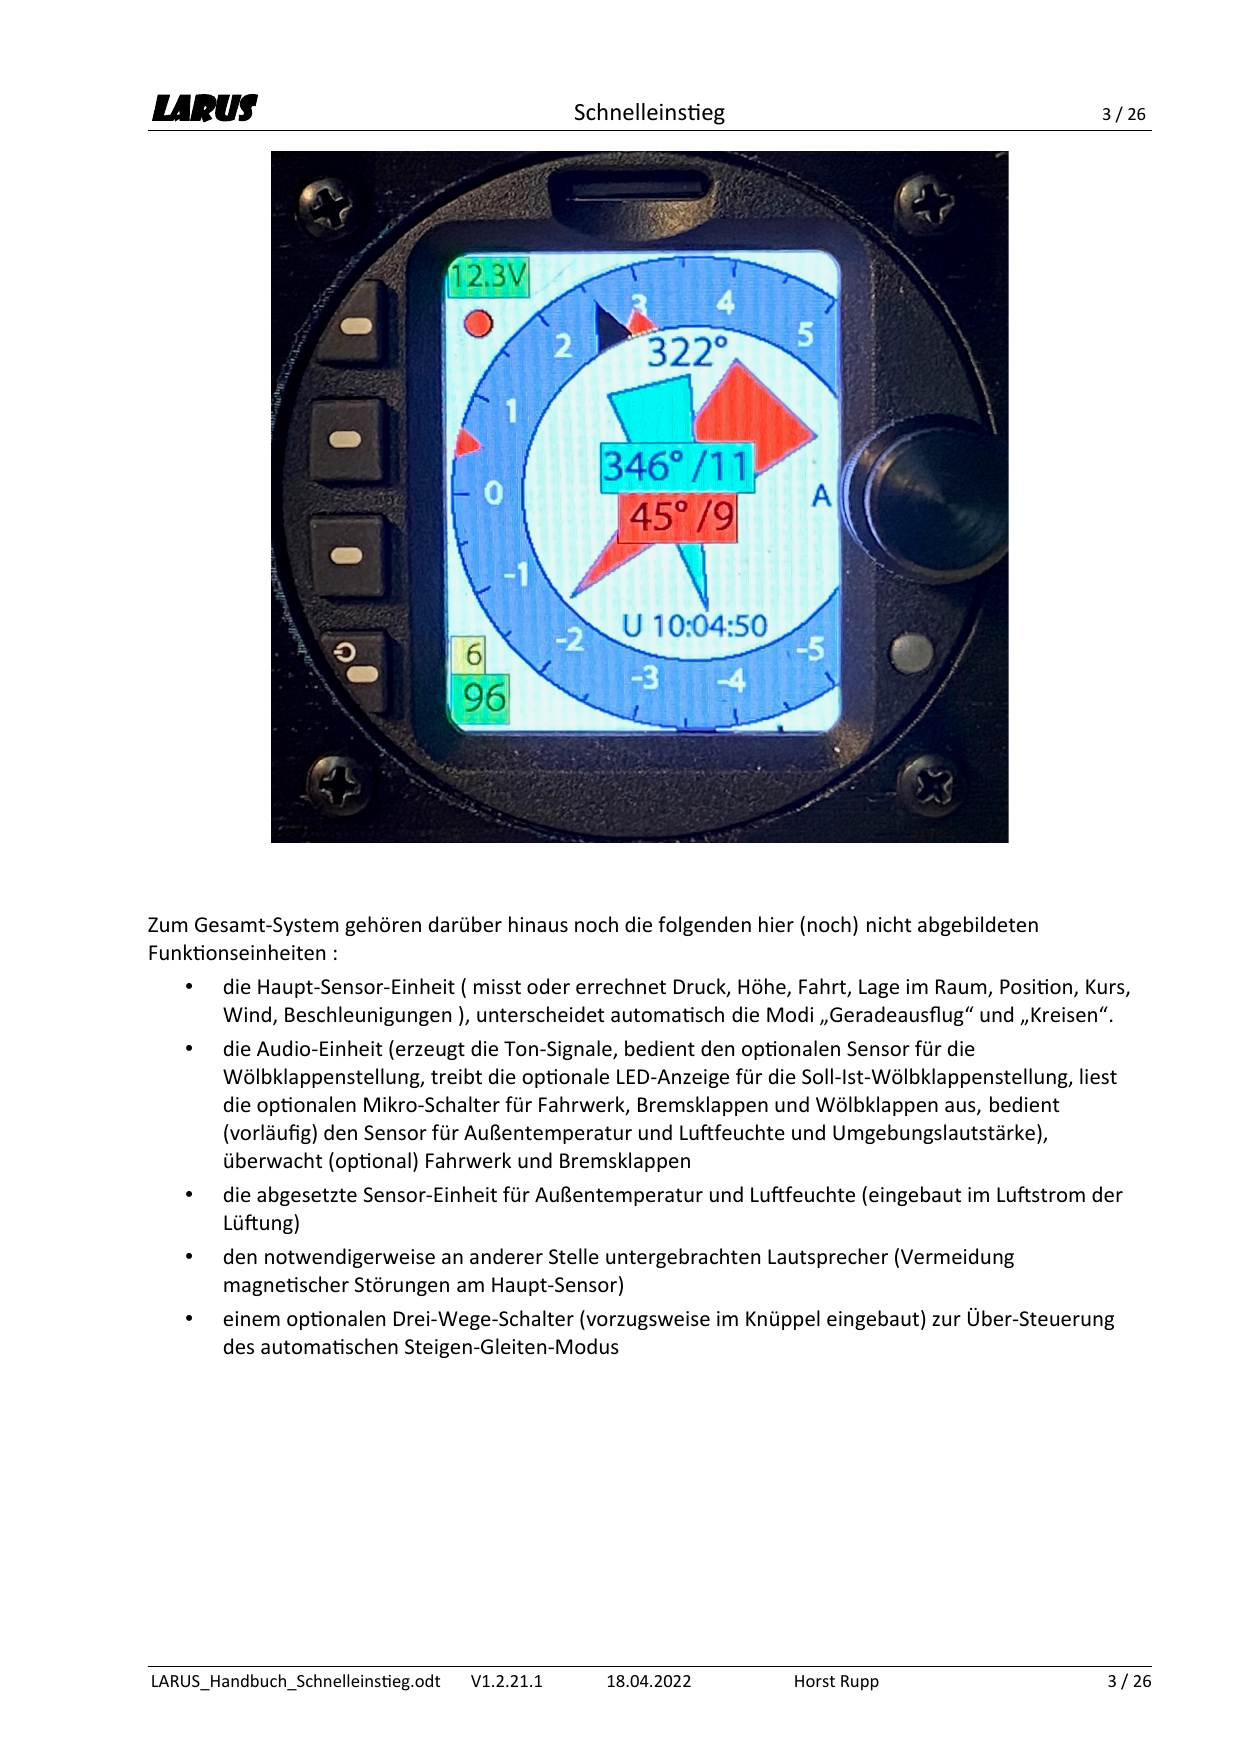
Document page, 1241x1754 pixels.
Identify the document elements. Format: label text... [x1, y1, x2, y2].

list die Audio-Einheit (erzeugt die Ton-Signale, bedient den optionalen Sensor für die Wölbklappenstellung, treibt die optionale LED-Anzeige für die Soll-Ist-Wölbklappenstellung, liest die optionalen Mikro-Schalter für Fahrwerk, Bremsklappen und Wölbklappen aus, bedient (vorläufig) den Sensor für Außentemperatur und Luftfeuchte und Umgebungslautstärke), überwacht (optional) Fahrwerk und Bremsklappen [185, 1034, 1152, 1174]
picture [271, 151, 1009, 843]
text Zum Gesamt-System gehören darüber hinaus noch die folgenden hier (noch) nicht abgebildeten Funktionseinheiten : [148, 910, 1152, 966]
list den notwendigerweise an anderer Stelle untergebrachten Lautsprecher (Vermeidung magnetischer Störungen am Haupt-Sensor) [185, 1242, 1152, 1298]
list die Haupt-Sensor-Einheit ( misst oder errechnet Druck, Höhe, Fahrt, Lage im Raum, Position, Kurs, Wind, Beschleunigungen ), unterscheidet automatisch die Modi „Geradeausflug“ und „Kreisen“. [185, 972, 1152, 1028]
list einem optionalen Drei-Wege-Schalter (vorzugsweise im Knüppel eingebaut) zur Über-Steuerung des automatischen Steigen-Gleiten-Modus [185, 1304, 1152, 1360]
list die abgesetzte Sensor-Einheit für Außentemperatur und Luftfeuchte (eingebaut im Luftstrom der Lüftung) [185, 1180, 1152, 1236]
